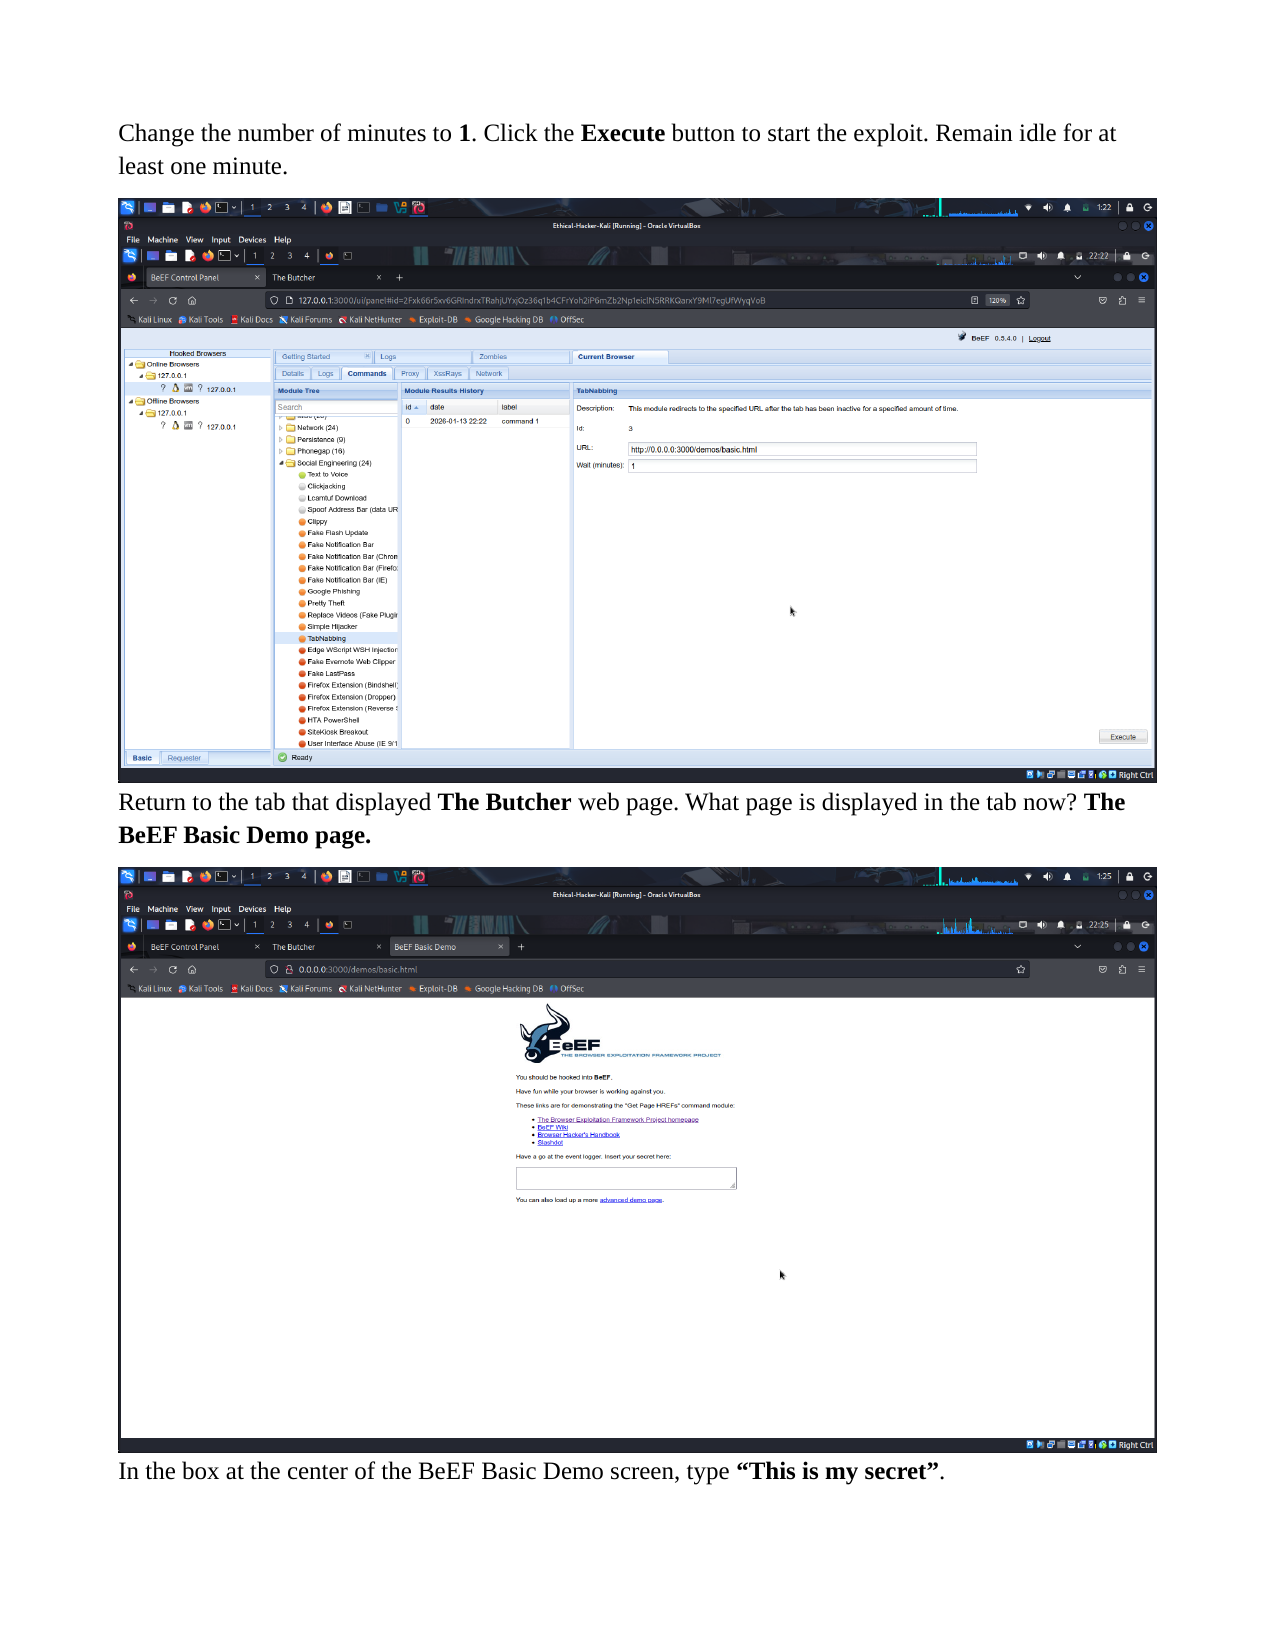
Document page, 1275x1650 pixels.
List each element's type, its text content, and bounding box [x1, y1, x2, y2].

text In the box at the center of the BeEF Basic Demo screen, type “This is my secret”. [118, 1453, 1157, 1485]
picture [118, 867, 1157, 1453]
text Return to the tab that displayed The Butcher web page. What page is displayed in the tab now? The BeEF Basic Demo page. [118, 783, 1157, 849]
text Change the number of minutes to 1. Click the Execute button to start the exploit. Remain idle for at least one minute. [118, 118, 1157, 180]
picture [118, 198, 1157, 783]
